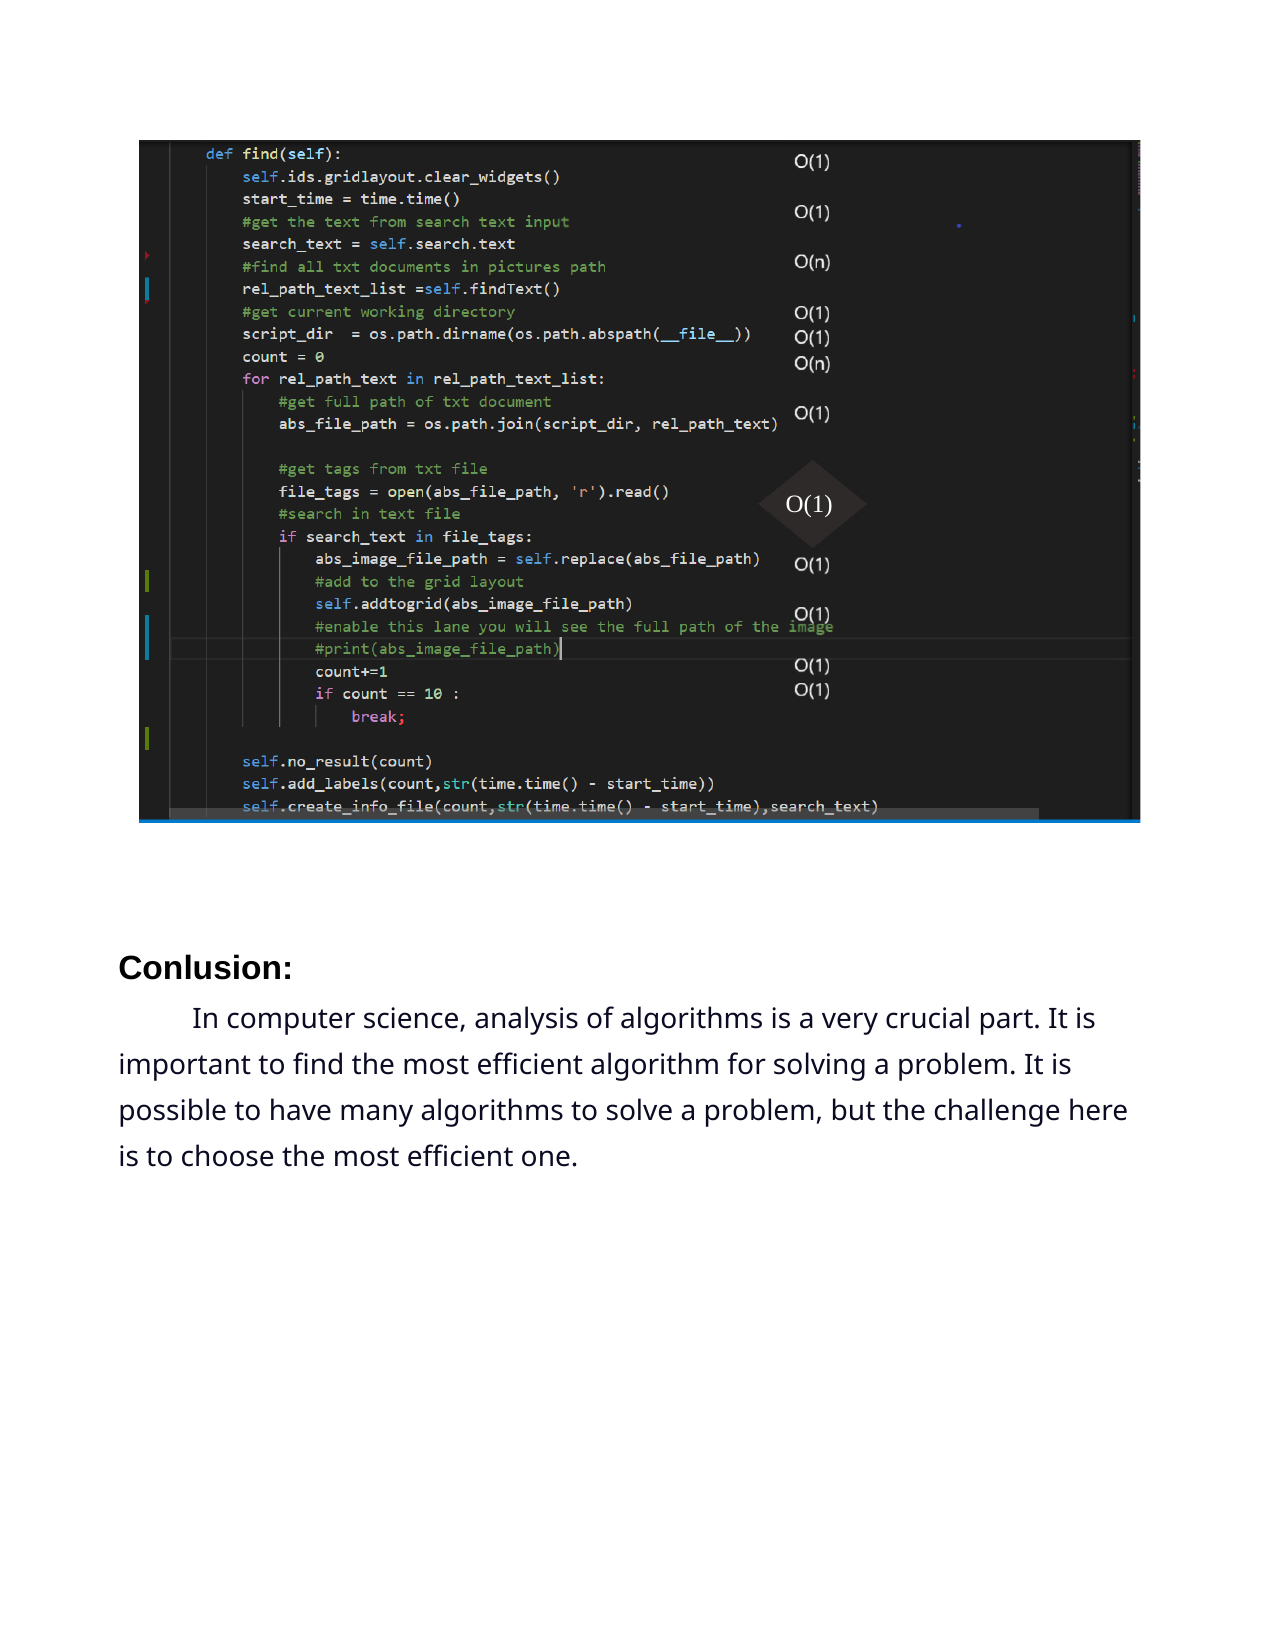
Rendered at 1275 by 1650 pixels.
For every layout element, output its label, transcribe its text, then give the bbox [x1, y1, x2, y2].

picture [139, 140, 1141, 823]
text In computer science, analysis of algorithms is a very crucial part. It is important to find the most efficient algorithm for solving a problem. It is possible to have many algorithms to solve a problem, but the challenge here is to choose the most efficient one. [118, 999, 1157, 1175]
subtitle Conlusion: [118, 947, 1157, 986]
